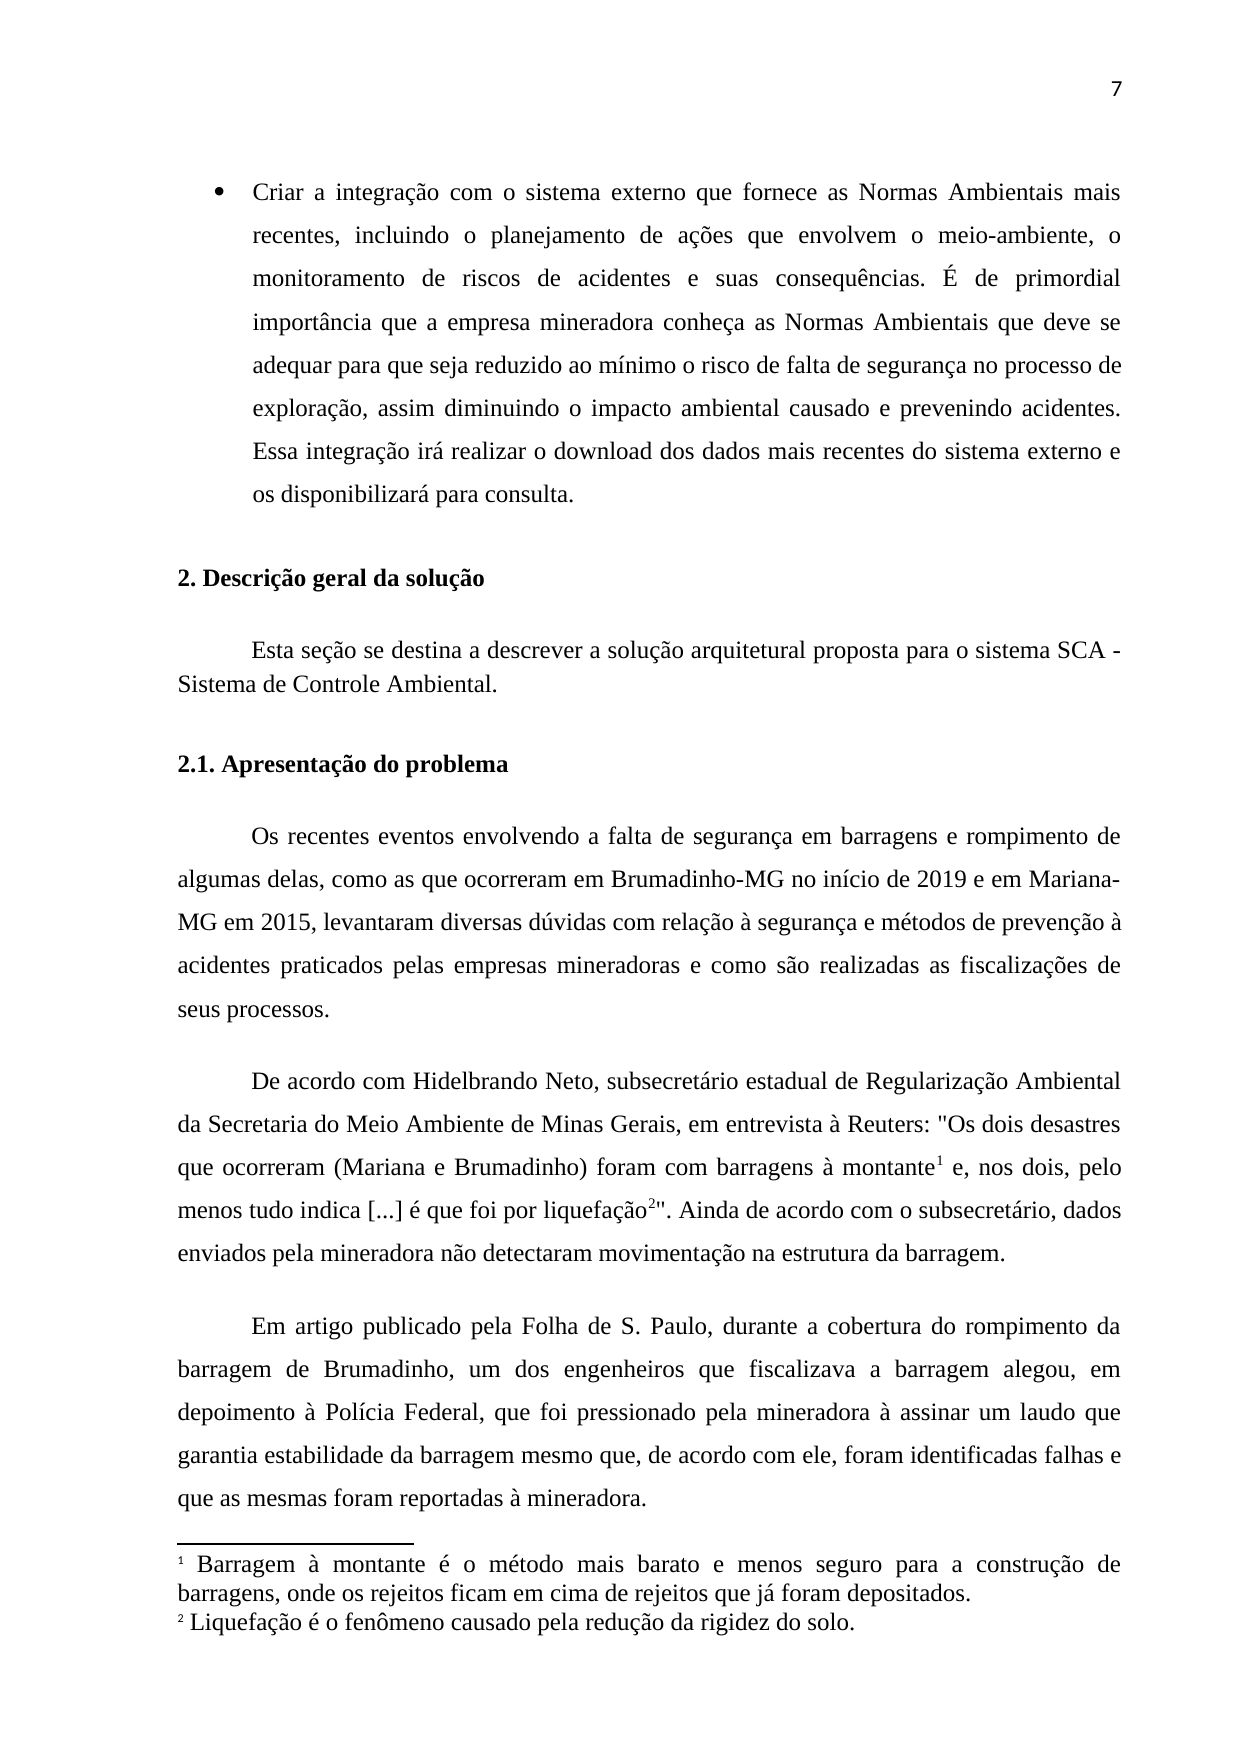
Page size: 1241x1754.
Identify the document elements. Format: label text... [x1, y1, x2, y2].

subtitle 2. Descrição geral da solução [177, 563, 1122, 592]
text Liquefação é o fenômeno causado pela redução da rigidez do solo. [177, 1607, 1122, 1636]
text Os recentes eventos envolvendo a falta de segurança em barragens e rompimento de algumas delas, como as que ocorreram em Brumadinho-MG no início de 2019 e em Mariana-MG em 2015, levantaram diversas dúvidas com relação à segurança e métodos de prevenção à acidentes praticados pelas empresas mineradoras e como são realizadas as fiscalizações de seus processos. [177, 821, 1122, 1022]
subtitle 2.1. Apresentação do problema [177, 749, 1122, 778]
text Em artigo publicado pela Folha de S. Paulo, durante a cobertura do rompimento da barragem de Brumadinho, um dos engenheiros que fiscalizava a barragem alegou, em depoimento à Polícia Federal, que foi pressionado pela mineradora à assinar um laudo que garantia estabilidade da barragem mesmo que, de acordo com ele, foram identificadas falhas e que as mesmas foram reportadas à mineradora. [177, 1311, 1122, 1512]
text De acordo com Hidelbrando Neto, subsecretário estadual de Regularização Ambiental da Secretaria do Meio Ambiente de Minas Gerais, em entrevista à Reuters: "Os dois desastres que ocorreram (Mariana e Brumadinho) foram com barragens à montante e, nos dois, pelo menos tudo indica [...] é que foi por liquefação". Ainda de acordo com o subsecretário, dados enviados pela mineradora não detectaram movimentação na estrutura da barragem. [177, 1066, 1122, 1267]
list Criar a integração com o sistema externo que fornece as Normas Ambientais mais recentes, incluindo o planejamento de ações que envolvem o meio-ambiente, o monitoramento de riscos de acidentes e suas consequências. É de primordial importância que a empresa mineradora conheça as Normas Ambientais que deve se adequar para que seja reduzido ao mínimo o risco de falta de segurança no processo de exploração, assim diminuindo o impacto ambiental causado e prevenindo acidentes. Essa integração irá realizar o download dos dados mais recentes do sistema externo e os disponibilizará para consulta. [215, 177, 1122, 508]
text Barragem à montante é o método mais barato e menos seguro para a construção de barragens, onde os rejeitos ficam em cima de rejeitos que já foram depositados. [177, 1549, 1122, 1607]
text Esta seção se destina a descrever a solução arquitetural proposta para o sistema SCA - Sistema de Controle Ambiental. [177, 636, 1122, 697]
